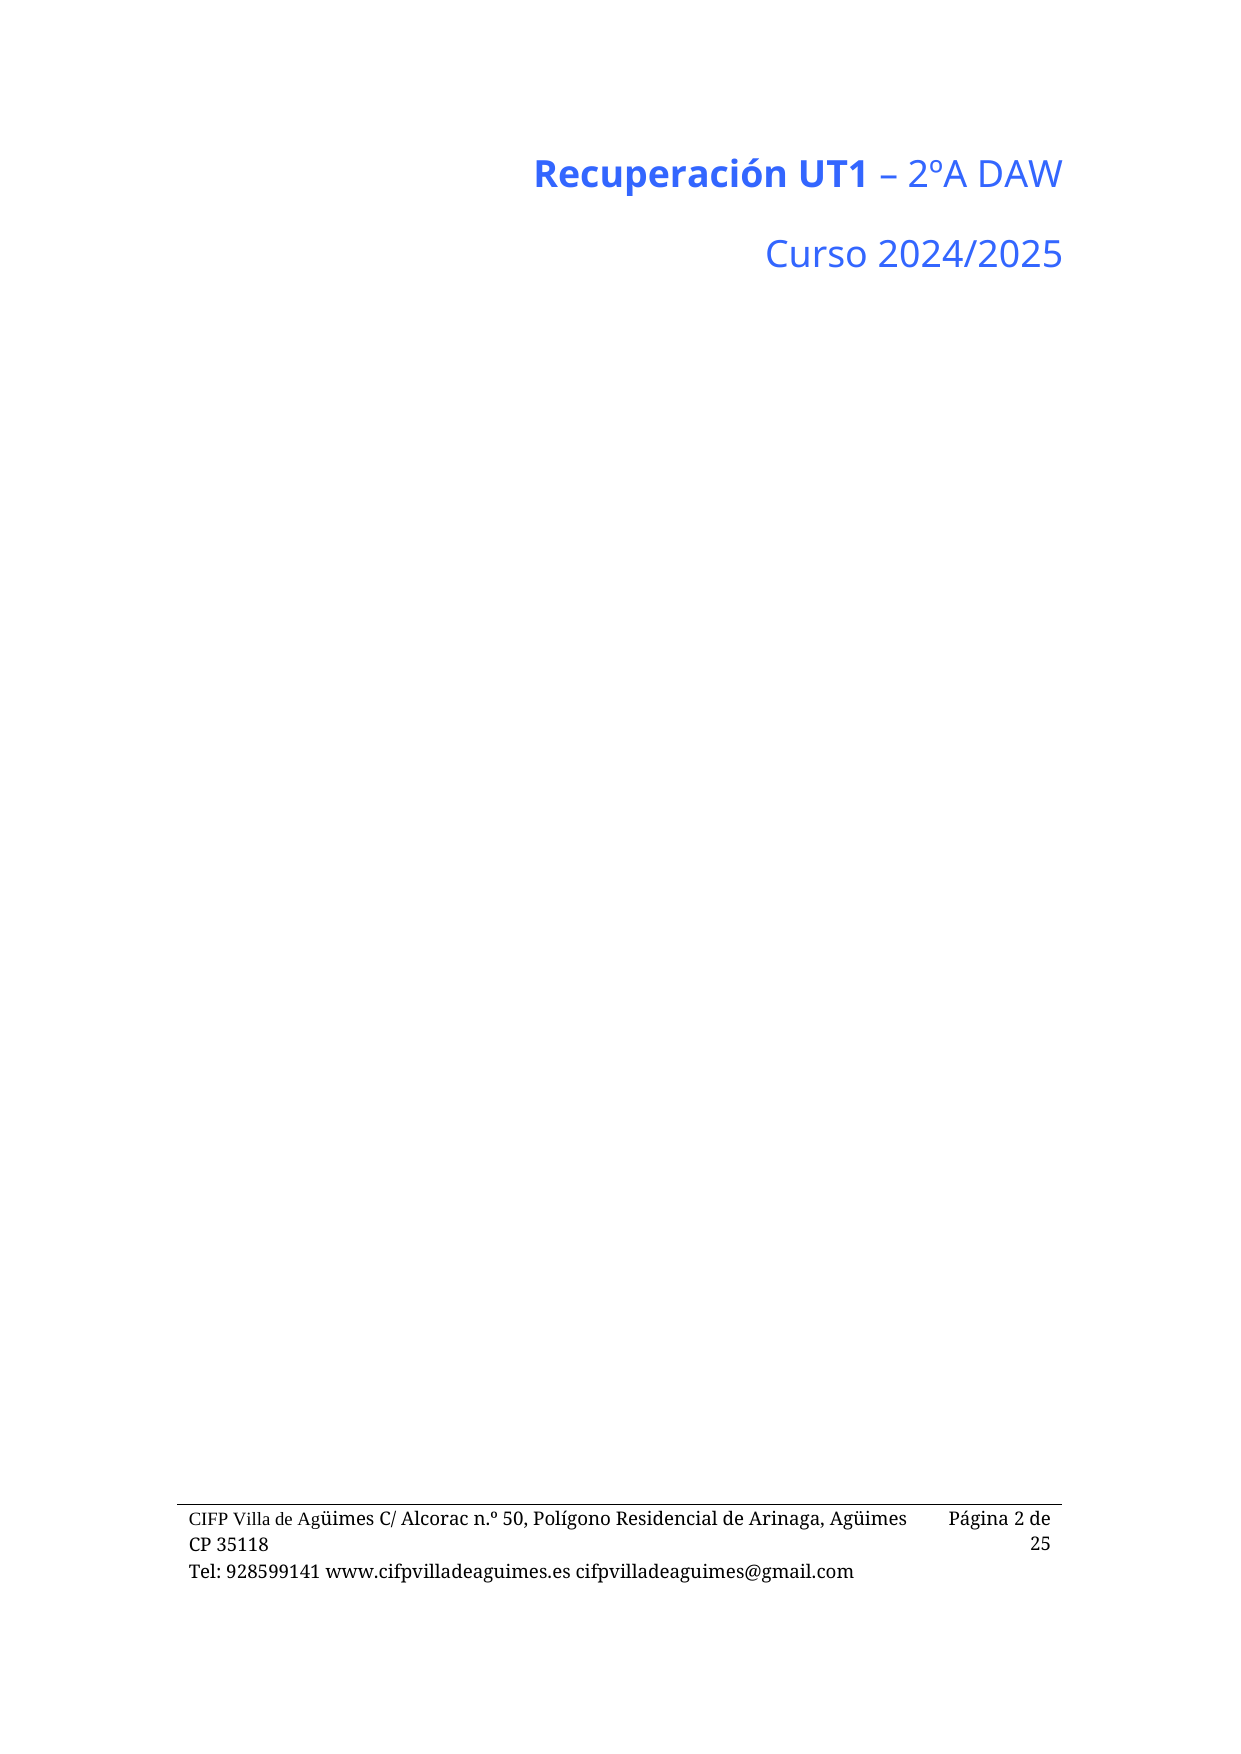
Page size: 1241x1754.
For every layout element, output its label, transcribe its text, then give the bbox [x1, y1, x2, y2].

text Recuperación UT1 – 2ºA DAW [177, 148, 1063, 199]
text Curso 2024/2025 [177, 227, 1063, 278]
